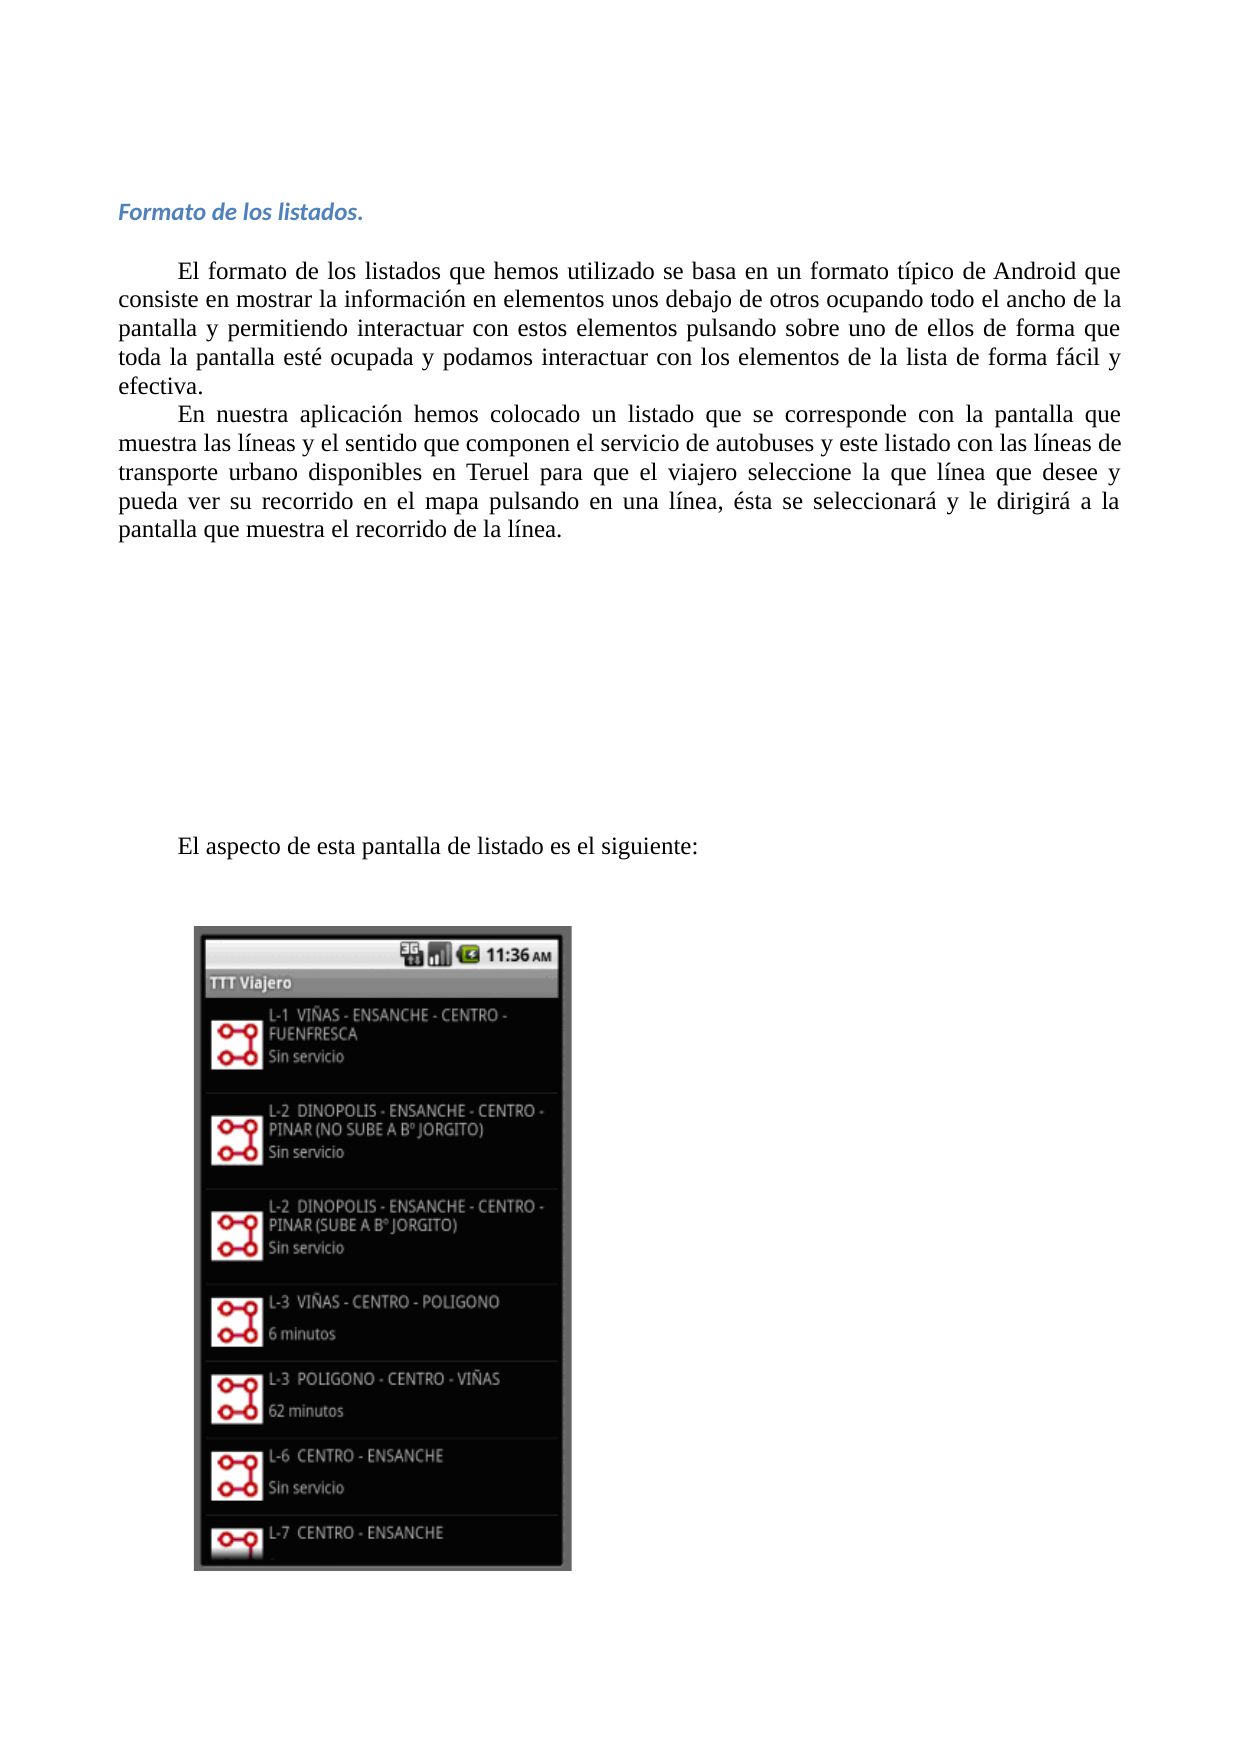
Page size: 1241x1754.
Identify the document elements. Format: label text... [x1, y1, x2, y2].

text El formato de los listados que hemos utilizado se basa en un formato típico de Android que consiste en mostrar la información en elementos unos debajo de otros ocupando todo el ancho de la pantalla y permitiendo interactuar con estos elementos pulsando sobre uno de ellos de forma que toda la pantalla esté ocupada y podamos interactuar con los elementos de la lista de forma fácil y efectiva. [118, 256, 1122, 399]
subtitle Formato de los listados. [118, 196, 1122, 227]
text En nuestra aplicación hemos colocado un listado que se corresponde con la pantalla que muestra las líneas y el sentido que componen el servicio de autobuses y este listado con las líneas de transporte urbano disponibles en Teruel para que el viajero seleccione la que línea que desee y pueda ver su recorrido en el mapa pulsando en una línea, ésta se seleccionará y le dirigirá a la pantalla que muestra el recorrido de la línea. [118, 399, 1122, 543]
text El aspecto de esta pantalla de listado es el siguiente: [118, 831, 1122, 859]
picture [193, 926, 572, 1571]
